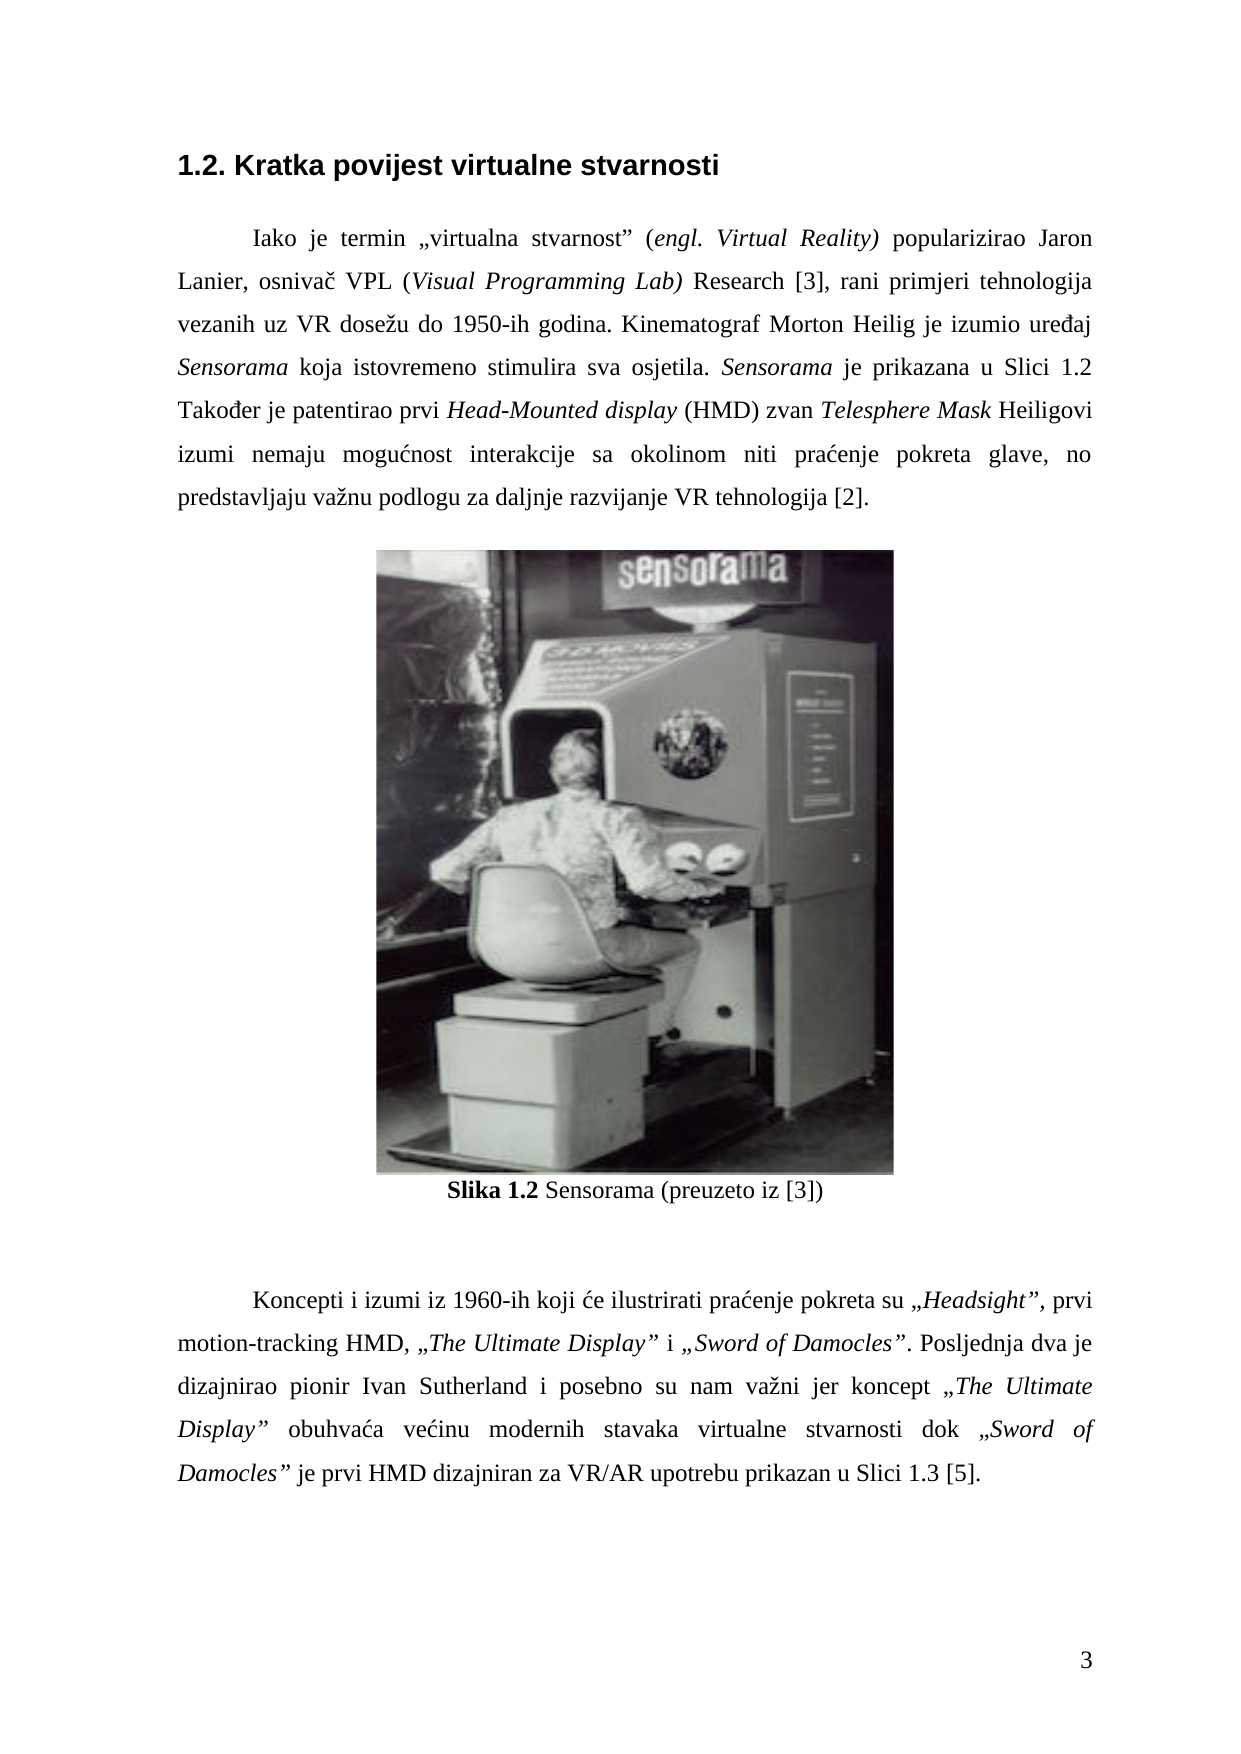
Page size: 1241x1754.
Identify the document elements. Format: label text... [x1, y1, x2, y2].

subtitle 1.2. Kratka povijest virtualne stvarnosti [177, 148, 1092, 181]
text Koncepti i izumi iz 1960-ih koji će ilustrirati praćenje pokreta su „Headsight”, prvi motion-tracking HMD, „The Ultimate Display” i „Sword of Damocles”. Posljednja dva je dizajnirao pionir Ivan Sutherland i posebno su nam važni jer koncept „The Ultimate Display” obuhvaća većinu modernih stavaka virtualne stvarnosti dok „Sword of Damocles” je prvi HMD dizajniran za VR/AR upotrebu prikazan u Slici 1.3 [5]. [177, 1285, 1092, 1486]
text Iako je termin „virtualna stvarnost” (engl. Virtual Reality) popularizirao Jaron Lanier, osnivač VPL (Visual Programming Lab) Research [3], rani primjeri tehnologija vezanih uz VR dosežu do 1950-ih godina. Kinematograf Morton Heilig je izumio uređaj Sensorama koja istovremeno stimulira sva osjetila. Sensorama je prikazana u Slici 1.2 Također je patentirao prvi Head-Mounted display (HMD) zvan Telesphere Mask Heiligovi izumi nemaju mogućnost interakcije sa okolinom niti praćenje pokreta glave, no predstavljaju važnu podlogu za daljnje razvijanje VR tehnologija [2]. [177, 223, 1092, 511]
picture [376, 550, 894, 1175]
text Slika 1.2 Sensorama (preuzeto iz [3]) [376, 1175, 893, 1204]
